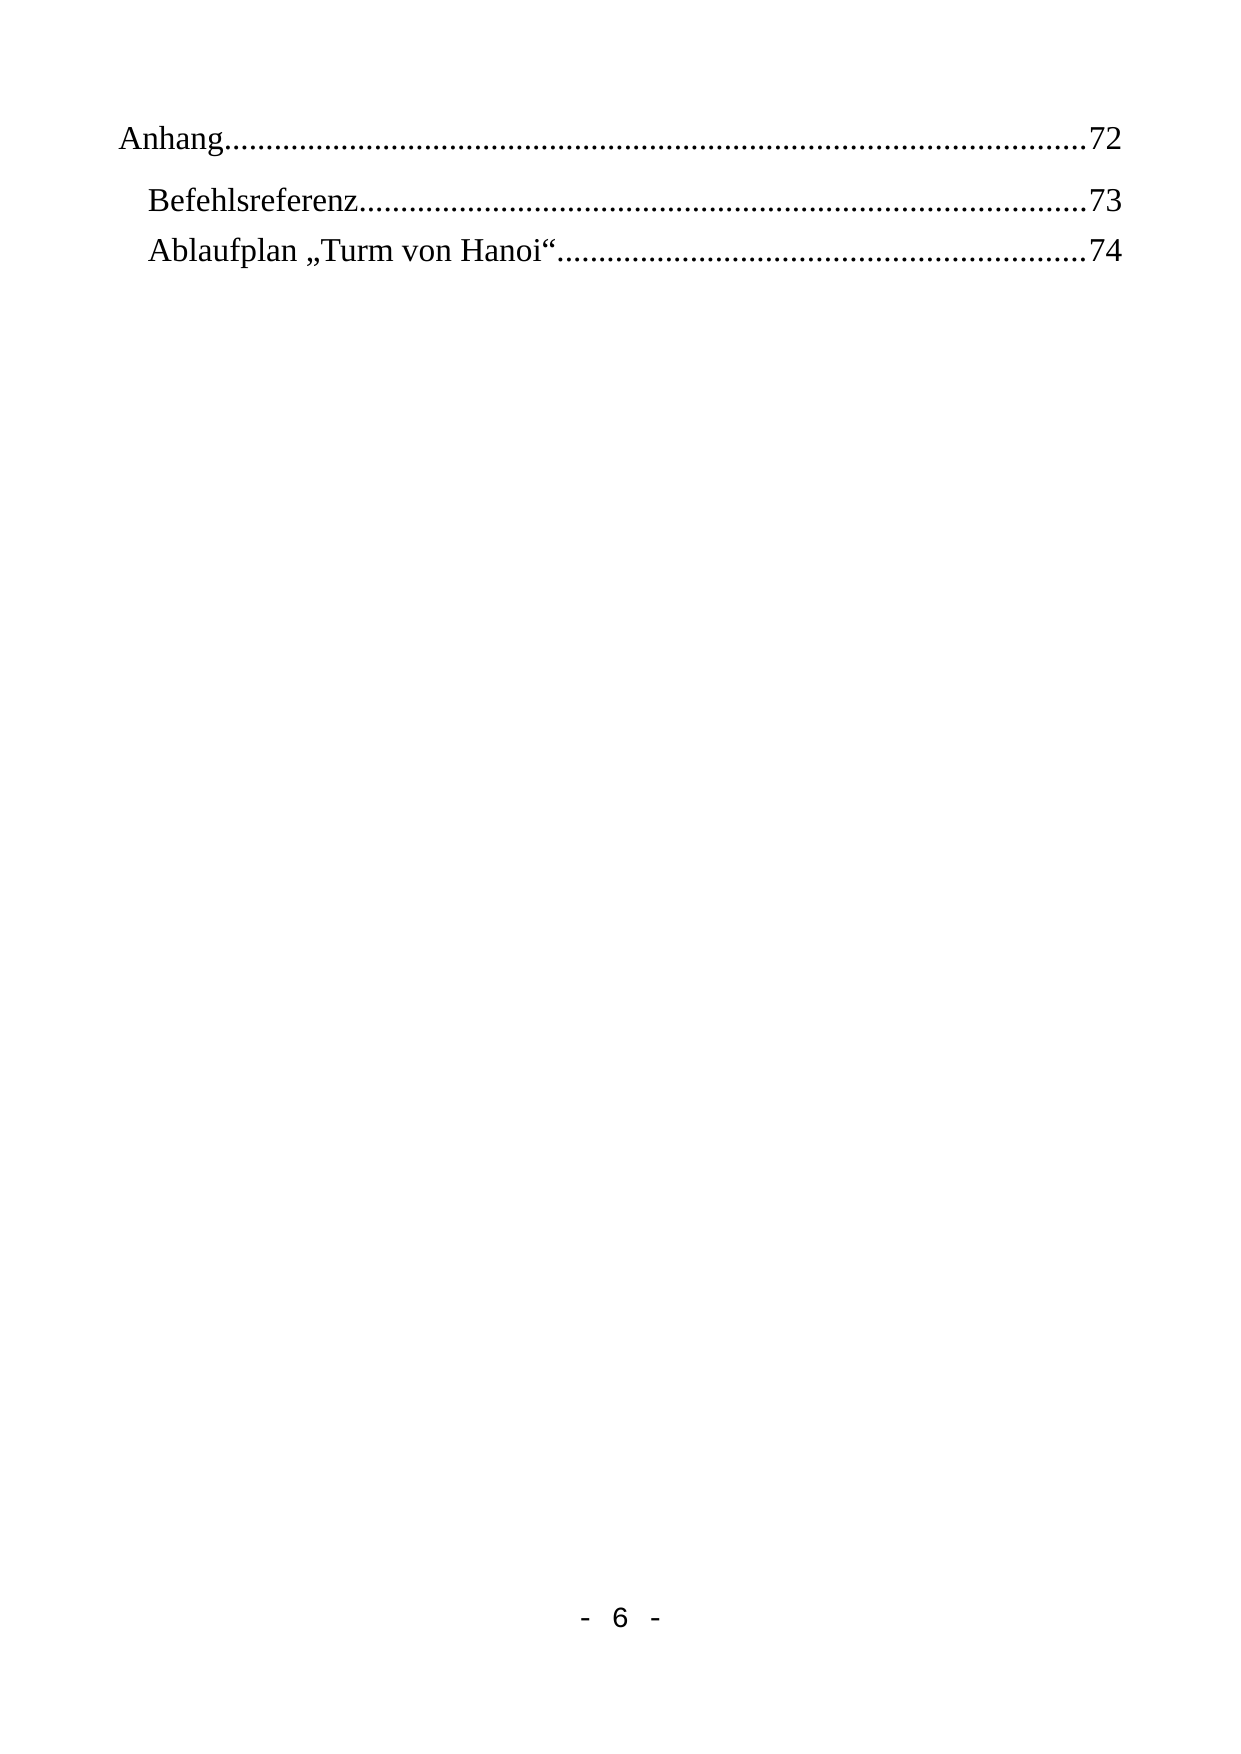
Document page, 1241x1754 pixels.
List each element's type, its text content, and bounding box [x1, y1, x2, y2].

text Befehlsreferenz 73 [148, 180, 1122, 218]
text Ablaufplan „Turm von Hanoi“ 74 [148, 230, 1122, 268]
text Anhang 72 [118, 118, 1122, 156]
